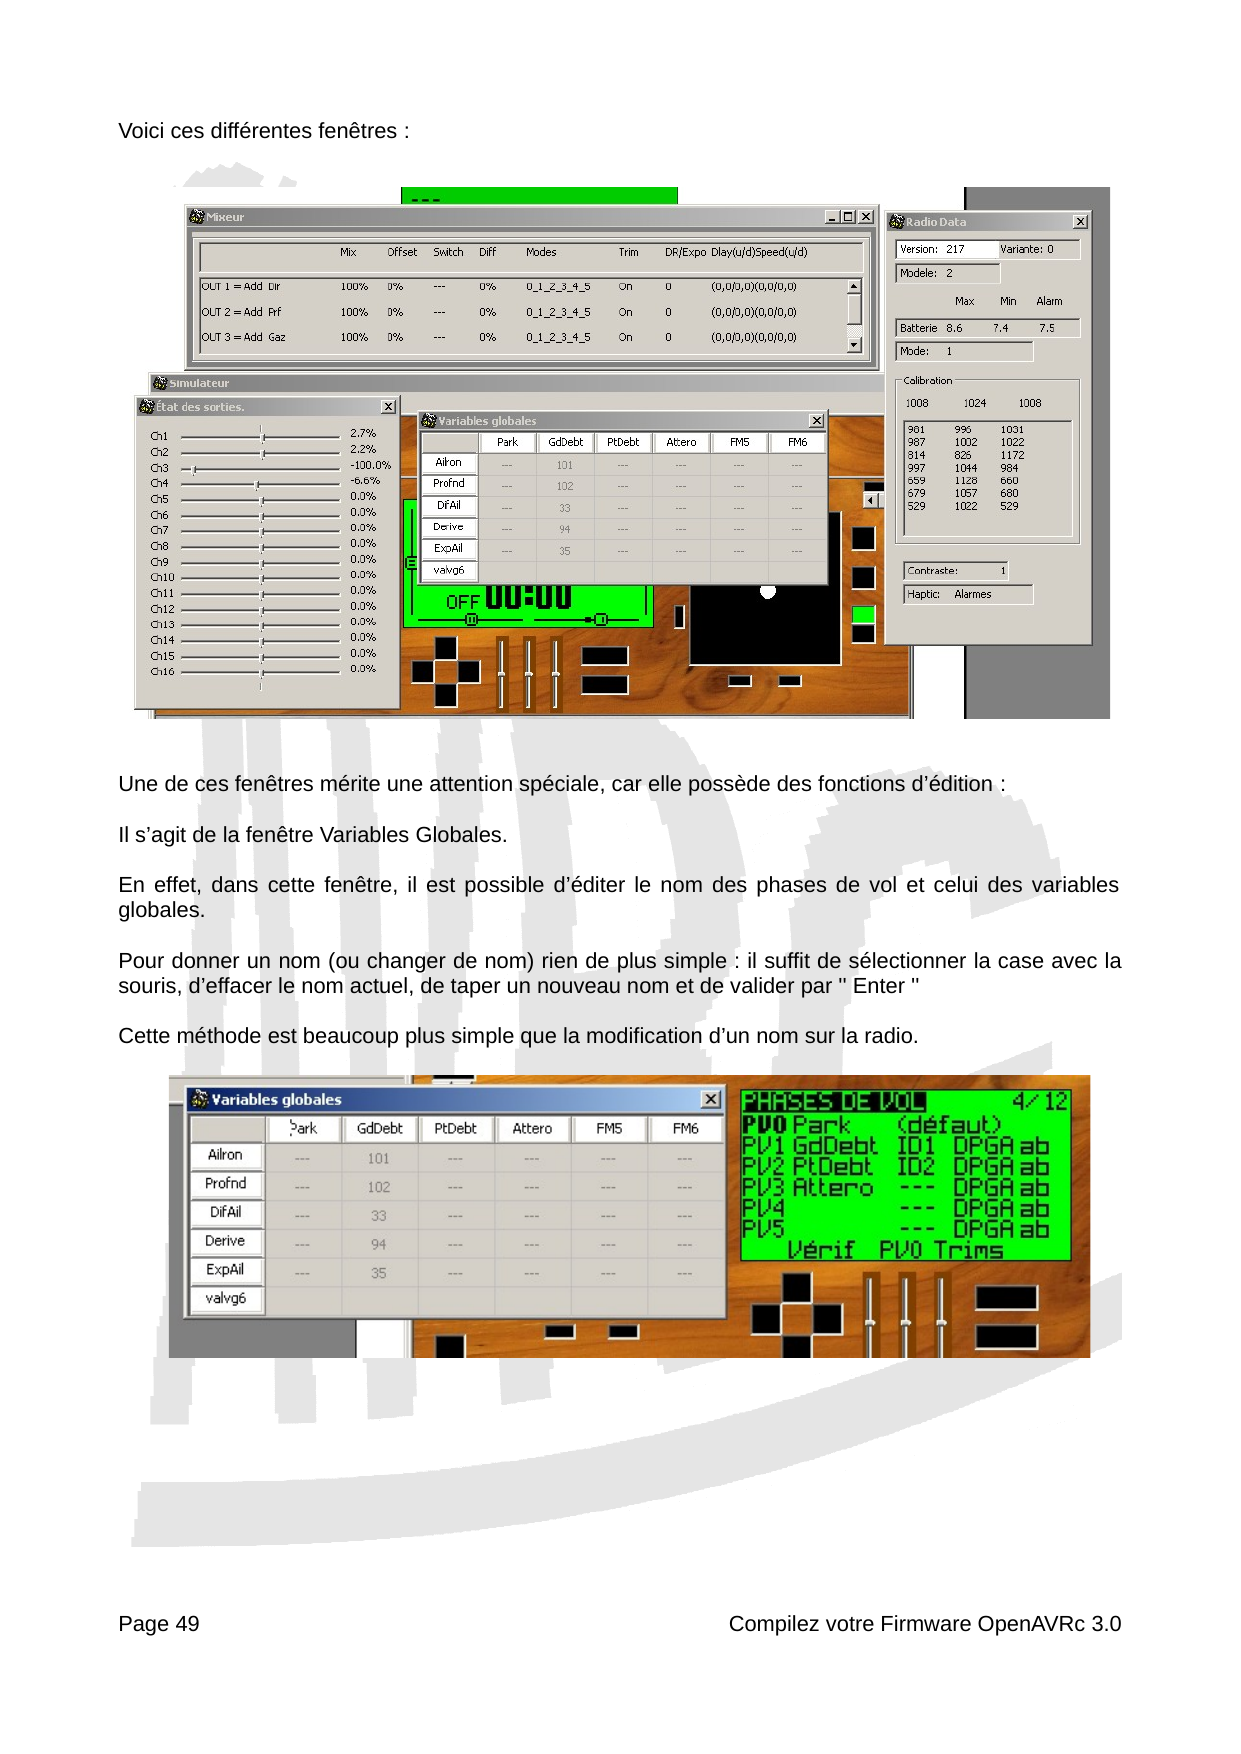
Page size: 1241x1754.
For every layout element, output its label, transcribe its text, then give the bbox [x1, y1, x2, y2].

text Il s’agit de la fenêtre Variables Globales. [118, 822, 1122, 847]
text Cette méthode est beaucoup plus simple que la modification d’un nom sur la radio. [118, 1023, 1122, 1049]
text Voici ces différentes fenêtres : [118, 118, 1122, 143]
picture [129, 187, 1111, 719]
text Une de ces fenêtres mérite une attention spéciale, car elle possède des fonctions d’édition : [118, 771, 1122, 797]
picture [168, 1075, 1091, 1358]
text En effet, dans cette fenêtre, il est possible d’éditer le nom des phases de vol et celui des variables globales. [118, 872, 1122, 923]
text Pour donner un nom (ou changer de nom) rien de plus simple : il suffit de sélectionner la case avec la souris, d’effacer le nom actuel, de taper un nouveau nom et de valider par '' Enter '' [118, 948, 1122, 998]
